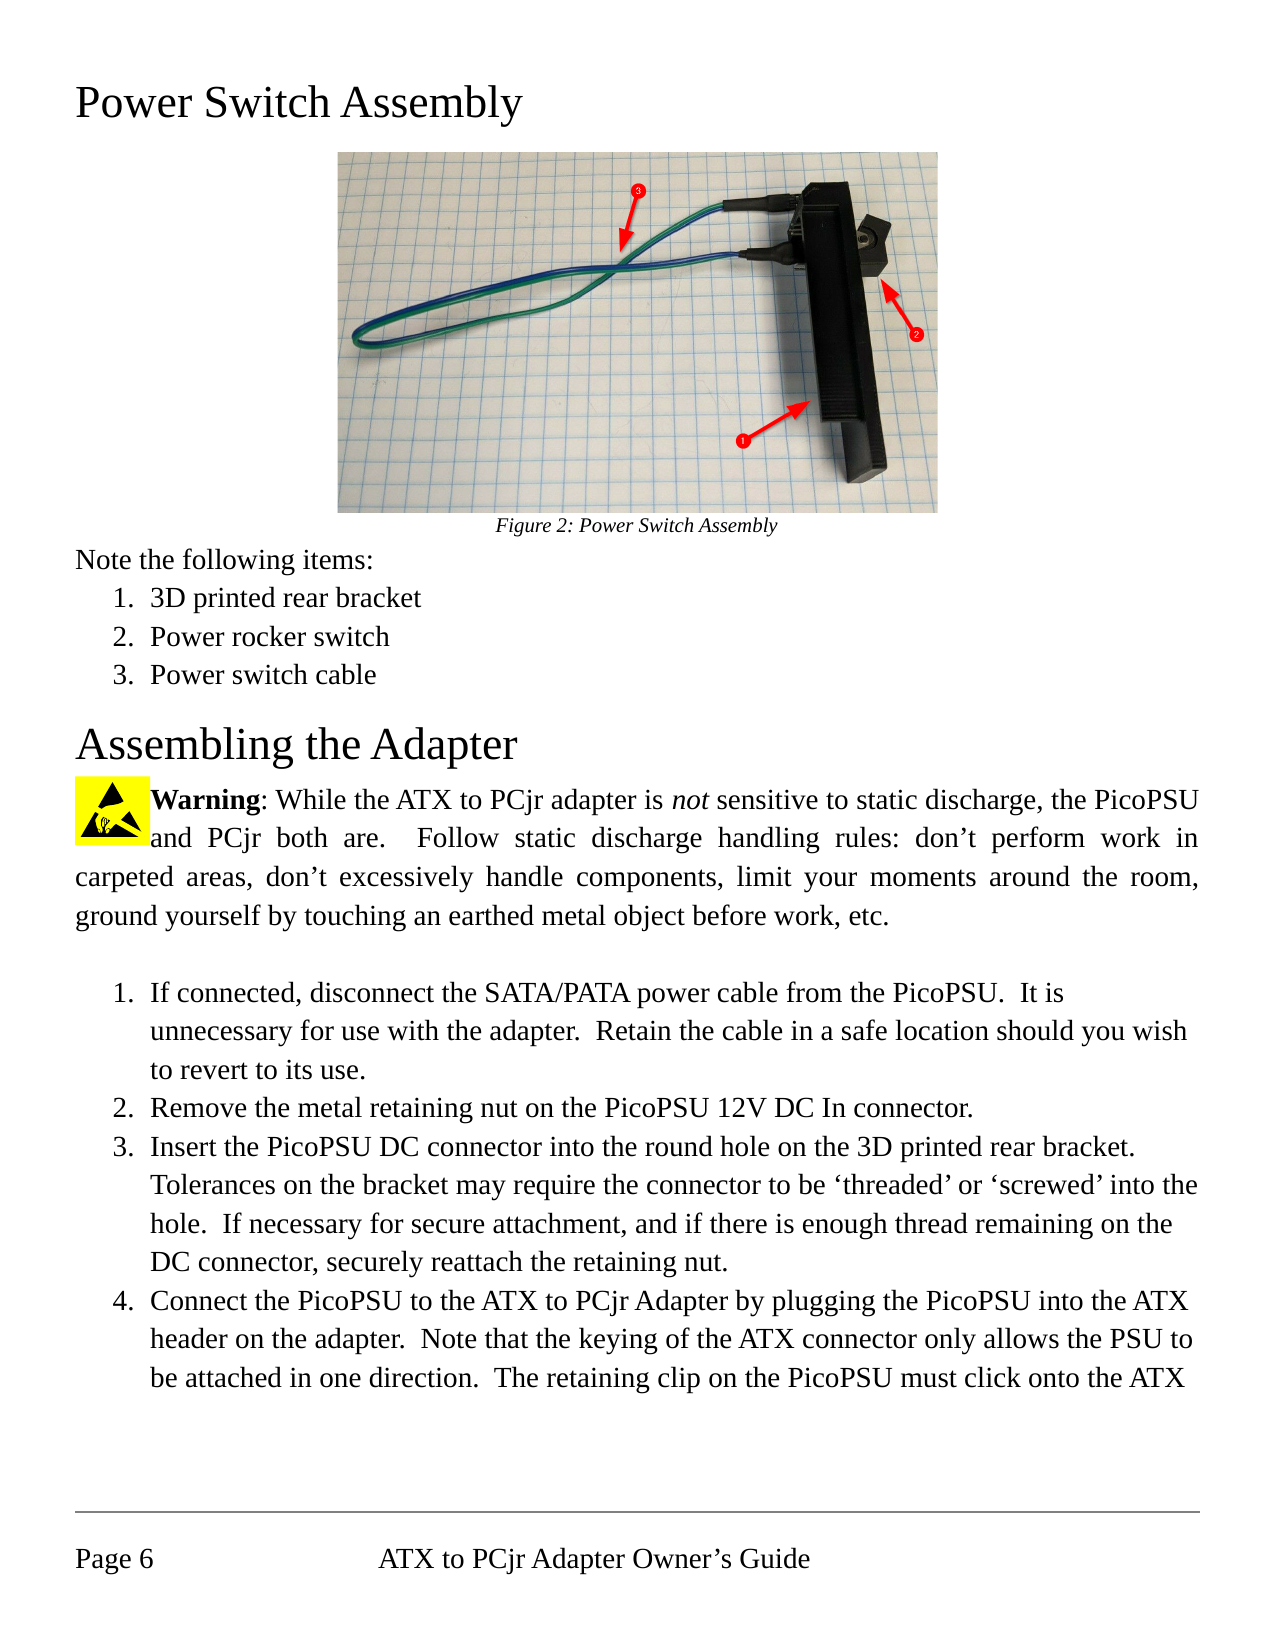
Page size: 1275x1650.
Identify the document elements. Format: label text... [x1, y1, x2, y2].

text Note the following items: [75, 140, 1200, 575]
list Power rocker switch [112, 619, 1200, 652]
list Power switch cable [112, 657, 1200, 691]
list If connected, disconnect the SATA/PATA power cable from the PicoPSU. It is unnecessary for use with the adapter. Retain the cable in a safe location should you wish to revert to its use. [112, 975, 1200, 1085]
list 3D printed rear bracket [112, 580, 1200, 614]
text Figure 2: Power Switch Assembly [337, 513, 937, 537]
subtitle Power Switch Assembly [75, 75, 1200, 128]
list Remove the metal retaining nut on the PicoPSU 12V DC In connector. [112, 1090, 1200, 1124]
picture [337, 152, 938, 513]
list Connect the PicoPSU to the ATX to PCjr Adapter by plugging the PicoPSU into the ATX header on the adapter. Note that the keying of the ATX connector only allows the PSU to be attached in one direction. The retaining clip on the PicoPSU must click onto the ATX [112, 1283, 1200, 1394]
text Warning: While the ATX to PCjr adapter is not sensitive to static discharge, the PicoPSU and PCjr both are. Follow static discharge handling rules: don’t perform work in carpeted areas, don’t excessively handle components, limit your moments around the room, ground yourself by touching an earthed metal object before work, etc. [75, 782, 1200, 931]
subtitle Assembling the Adapter [75, 717, 1200, 769]
list Insert the PicoPSU DC connector into the round hole on the 3D printed rear bracket. Tolerances on the bracket may require the connector to be ‘threaded’ or ‘screwed’ into the hole. If necessary for secure attachment, and if there is enough thread remaining on the DC connector, securely reattach the retaining nut. [112, 1129, 1200, 1278]
